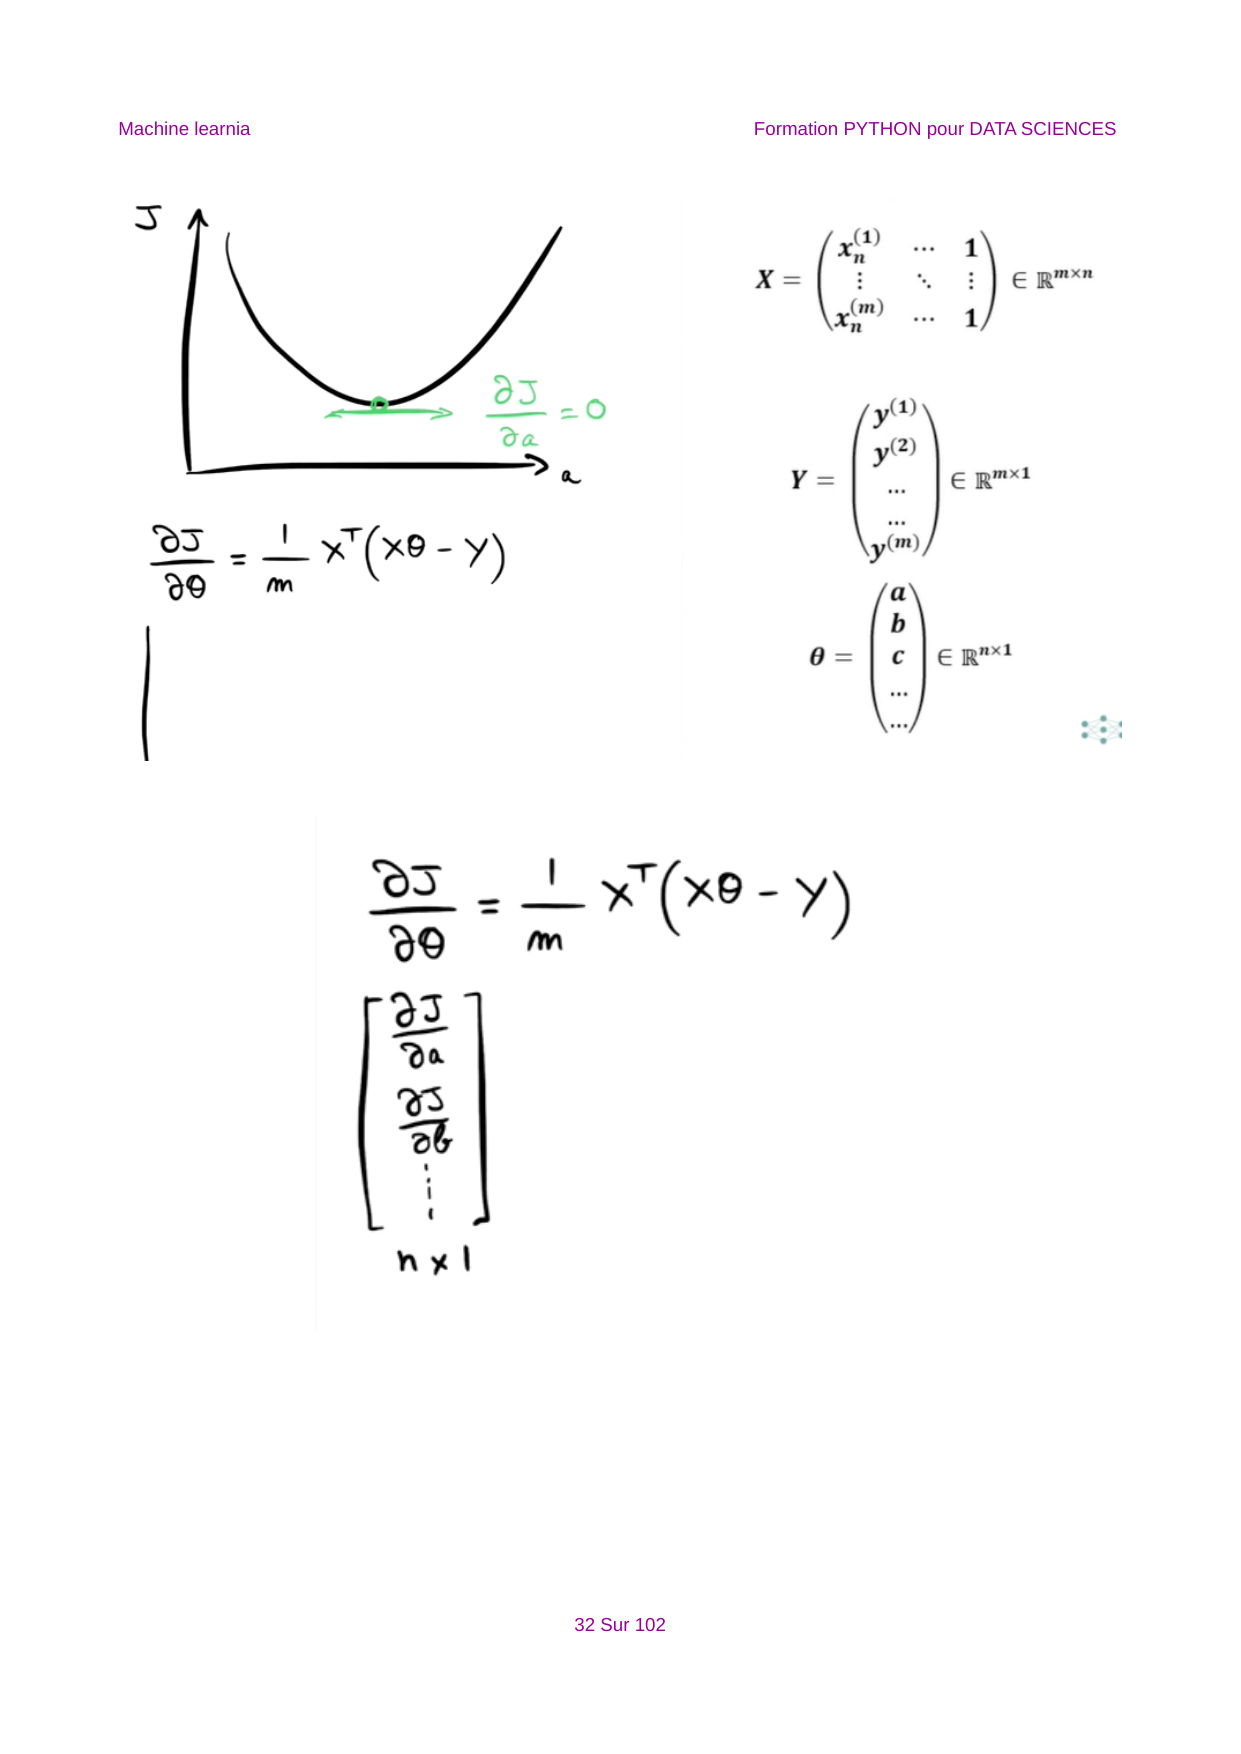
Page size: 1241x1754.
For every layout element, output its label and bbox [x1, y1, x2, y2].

picture [315, 816, 925, 1331]
picture [118, 197, 1122, 761]
